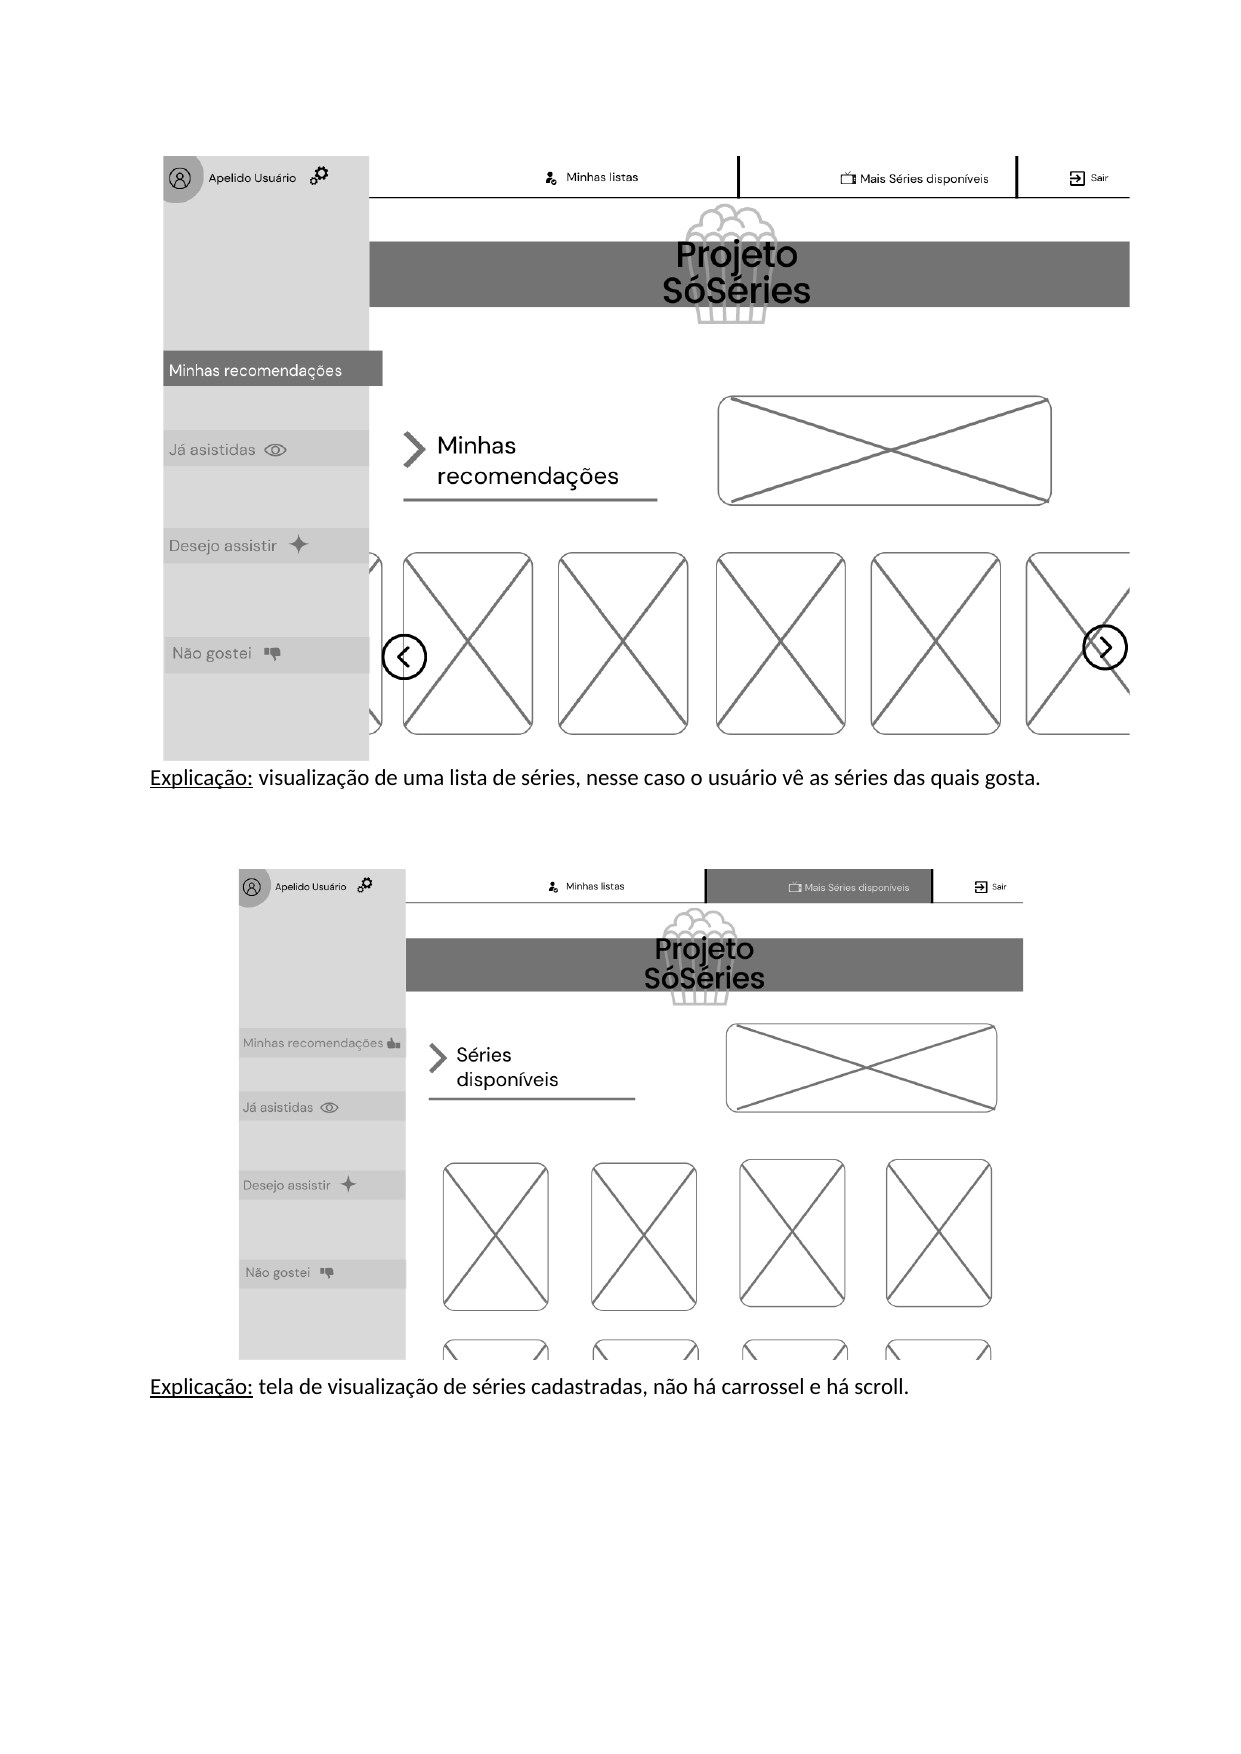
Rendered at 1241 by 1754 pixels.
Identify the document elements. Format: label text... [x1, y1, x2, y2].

text Explicação: visualização de uma lista de séries, nesse caso o usuário vê as séries das quais gosta. [150, 150, 1090, 791]
text Explicação: tela de visualização de séries cadastradas, não há carrossel e há scroll. [150, 1372, 1090, 1400]
picture [163, 156, 1130, 761]
picture [238, 869, 1024, 1360]
